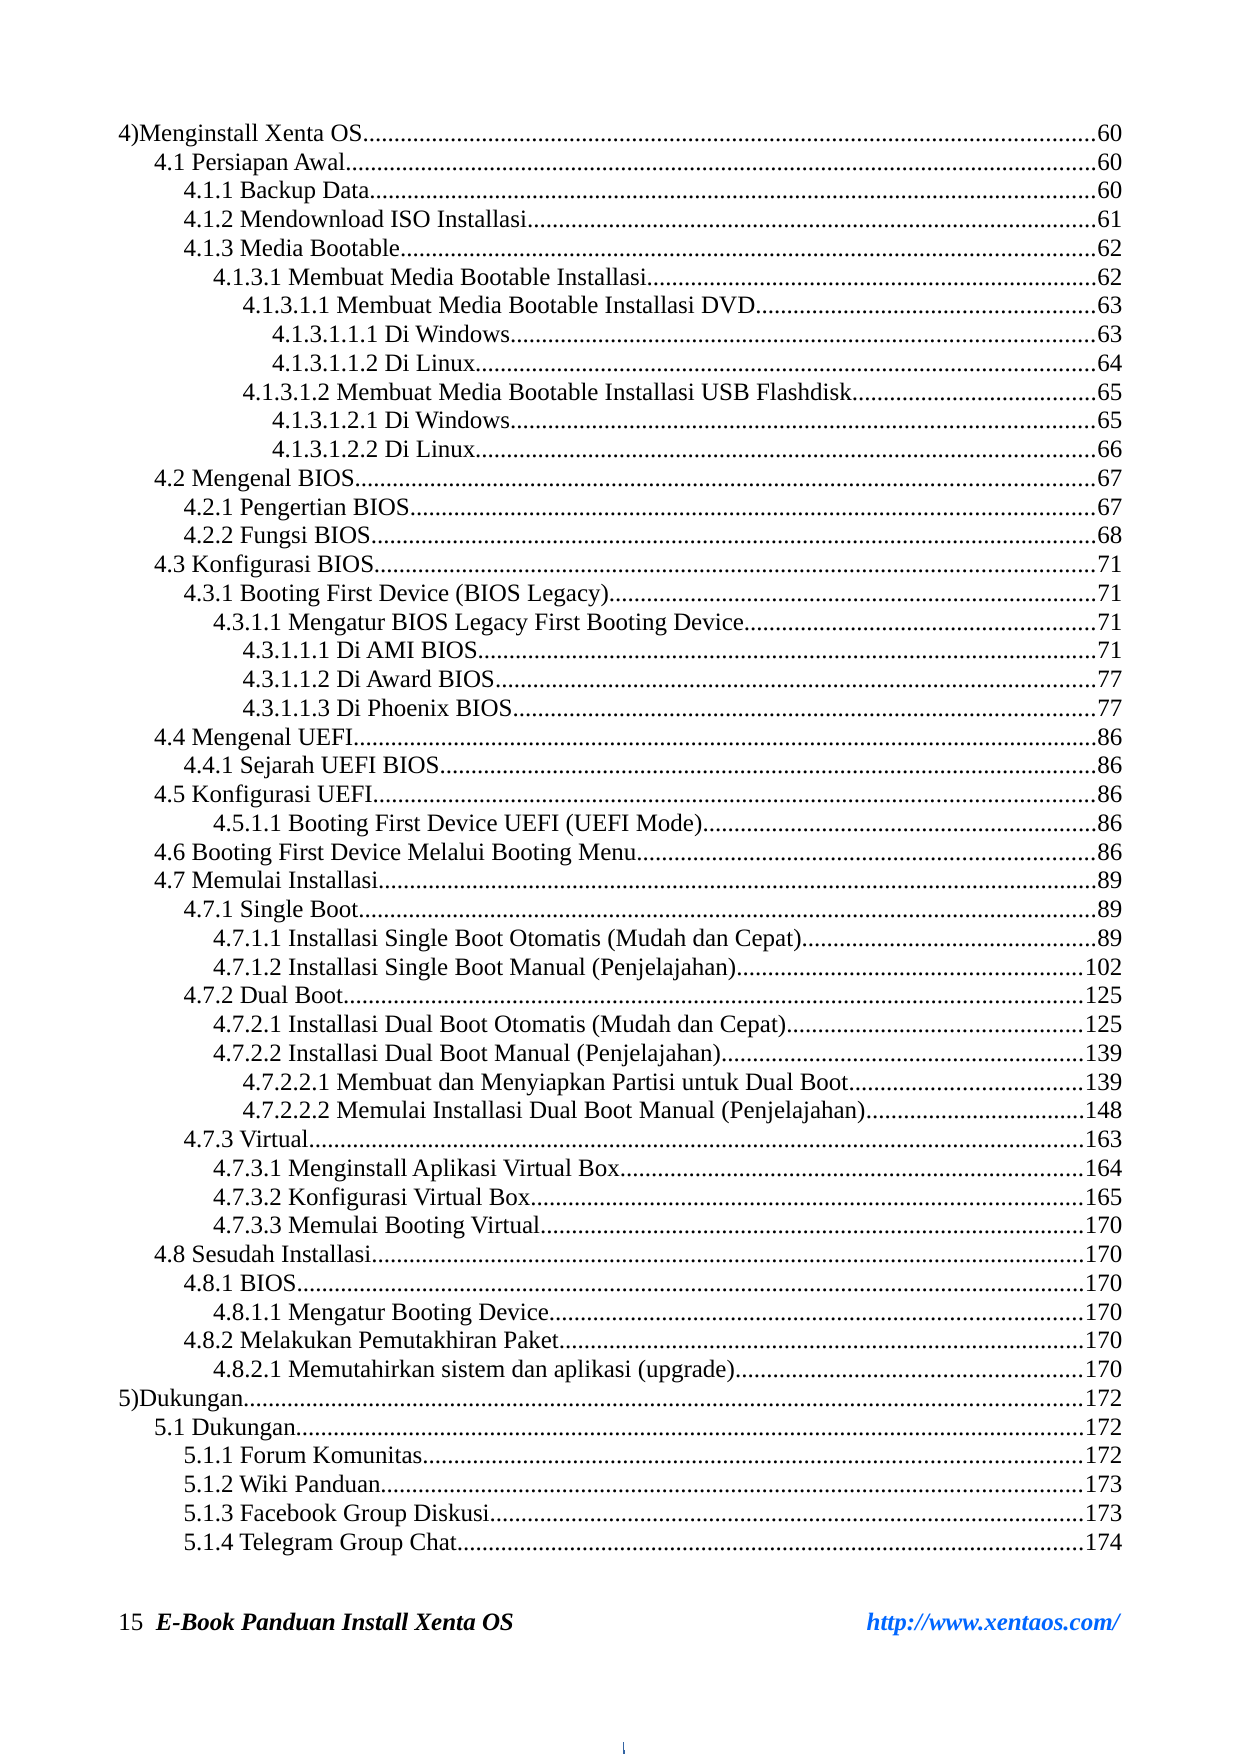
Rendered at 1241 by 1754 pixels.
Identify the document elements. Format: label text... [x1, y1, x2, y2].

text 4.1.3.1.1.1 Di Windows 63 [266, 319, 1122, 348]
text 4.2.1 Pengertian BIOS 67 [177, 492, 1122, 521]
text 4.7.2.1 Installasi Dual Boot Otomatis (Mudah dan Cepat) 125 [207, 1009, 1122, 1038]
text 4.7.1 Single Boot 89 [177, 894, 1122, 923]
text 4.8.1.1 Mengatur Booting Device 170 [207, 1297, 1122, 1326]
text 4.1.3.1.1 Membuat Media Bootable Installasi DVD 63 [236, 291, 1122, 319]
text 4.3.1.1.1 Di AMI BIOS 71 [236, 636, 1122, 664]
text 4.8.1 BIOS 170 [177, 1268, 1122, 1297]
text 4.7.1.2 Installasi Single Boot Manual (Penjelajahan) 102 [207, 952, 1122, 981]
text 4.1.3.1.2.2 Di Linux 66 [266, 434, 1122, 463]
text 4.7.2.2 Installasi Dual Boot Manual (Penjelajahan) 139 [207, 1038, 1122, 1067]
text 4.4.1 Sejarah UEFI BIOS 86 [177, 751, 1122, 779]
text 4)Menginstall Xenta OS 60 [118, 118, 1122, 147]
text 4.7.2.2.2 Memulai Installasi Dual Boot Manual (Penjelajahan) 148 [236, 1096, 1122, 1124]
text 4.5.1.1 Booting First Device UEFI (UEFI Mode) 86 [207, 808, 1122, 837]
text 4.6 Booting First Device Melalui Booting Menu 86 [148, 837, 1122, 866]
text 4.7.3.2 Konfigurasi Virtual Box 165 [207, 1182, 1122, 1211]
text 4.7 Memulai Installasi 89 [148, 866, 1122, 894]
text 4.3.1.1.3 Di Phoenix BIOS 77 [236, 693, 1122, 722]
text 5.1.1 Forum Komunitas 172 [177, 1441, 1122, 1469]
text 4.1.3.1 Membuat Media Bootable Installasi 62 [207, 262, 1122, 291]
text 4.3.1.1 Mengatur BIOS Legacy First Booting Device 71 [207, 607, 1122, 636]
text 5)Dukungan 172 [118, 1383, 1122, 1412]
text 4.4 Mengenal UEFI 86 [148, 722, 1122, 751]
text 5.1.2 Wiki Panduan 173 [177, 1469, 1122, 1498]
text 4.2 Mengenal BIOS 67 [148, 463, 1122, 492]
text 4.7.1.1 Installasi Single Boot Otomatis (Mudah dan Cepat) 89 [207, 923, 1122, 952]
text 4.7.3 Virtual 163 [177, 1124, 1122, 1153]
text 4.3.1.1.2 Di Award BIOS 77 [236, 664, 1122, 693]
text 5.1 Dukungan 172 [148, 1412, 1122, 1441]
text 4.2.2 Fungsi BIOS 68 [177, 521, 1122, 549]
text 4.5 Konfigurasi UEFI 86 [148, 779, 1122, 808]
text 4.1.1 Backup Data 60 [177, 176, 1122, 204]
text 4.1.2 Mendownload ISO Installasi 61 [177, 204, 1122, 233]
text 4.1.3.1.2 Membuat Media Bootable Installasi USB Flashdisk 65 [236, 377, 1122, 406]
text 4.1.3.1.2.1 Di Windows 65 [266, 406, 1122, 434]
text 4.8.2.1 Memutahirkan sistem dan aplikasi (upgrade) 170 [207, 1354, 1122, 1383]
text 4.1.3 Media Bootable 62 [177, 233, 1122, 262]
text 4.1 Persiapan Awal 60 [148, 147, 1122, 176]
text 4.8 Sesudah Installasi 170 [148, 1239, 1122, 1268]
text 4.3 Konfigurasi BIOS 71 [148, 549, 1122, 578]
text 4.7.2 Dual Boot 125 [177, 981, 1122, 1009]
text 4.8.2 Melakukan Pemutakhiran Paket 170 [177, 1326, 1122, 1354]
text 4.7.3.3 Memulai Booting Virtual 170 [207, 1211, 1122, 1239]
text 4.7.3.1 Menginstall Aplikasi Virtual Box 164 [207, 1153, 1122, 1182]
text 4.1.3.1.1.2 Di Linux 64 [266, 348, 1122, 377]
text 5.1.3 Facebook Group Diskusi 173 [177, 1498, 1122, 1527]
text 4.7.2.2.1 Membuat dan Menyiapkan Partisi untuk Dual Boot 139 [236, 1067, 1122, 1096]
text 5.1.4 Telegram Group Chat 174 [177, 1527, 1122, 1556]
text 4.3.1 Booting First Device (BIOS Legacy) 71 [177, 578, 1122, 607]
